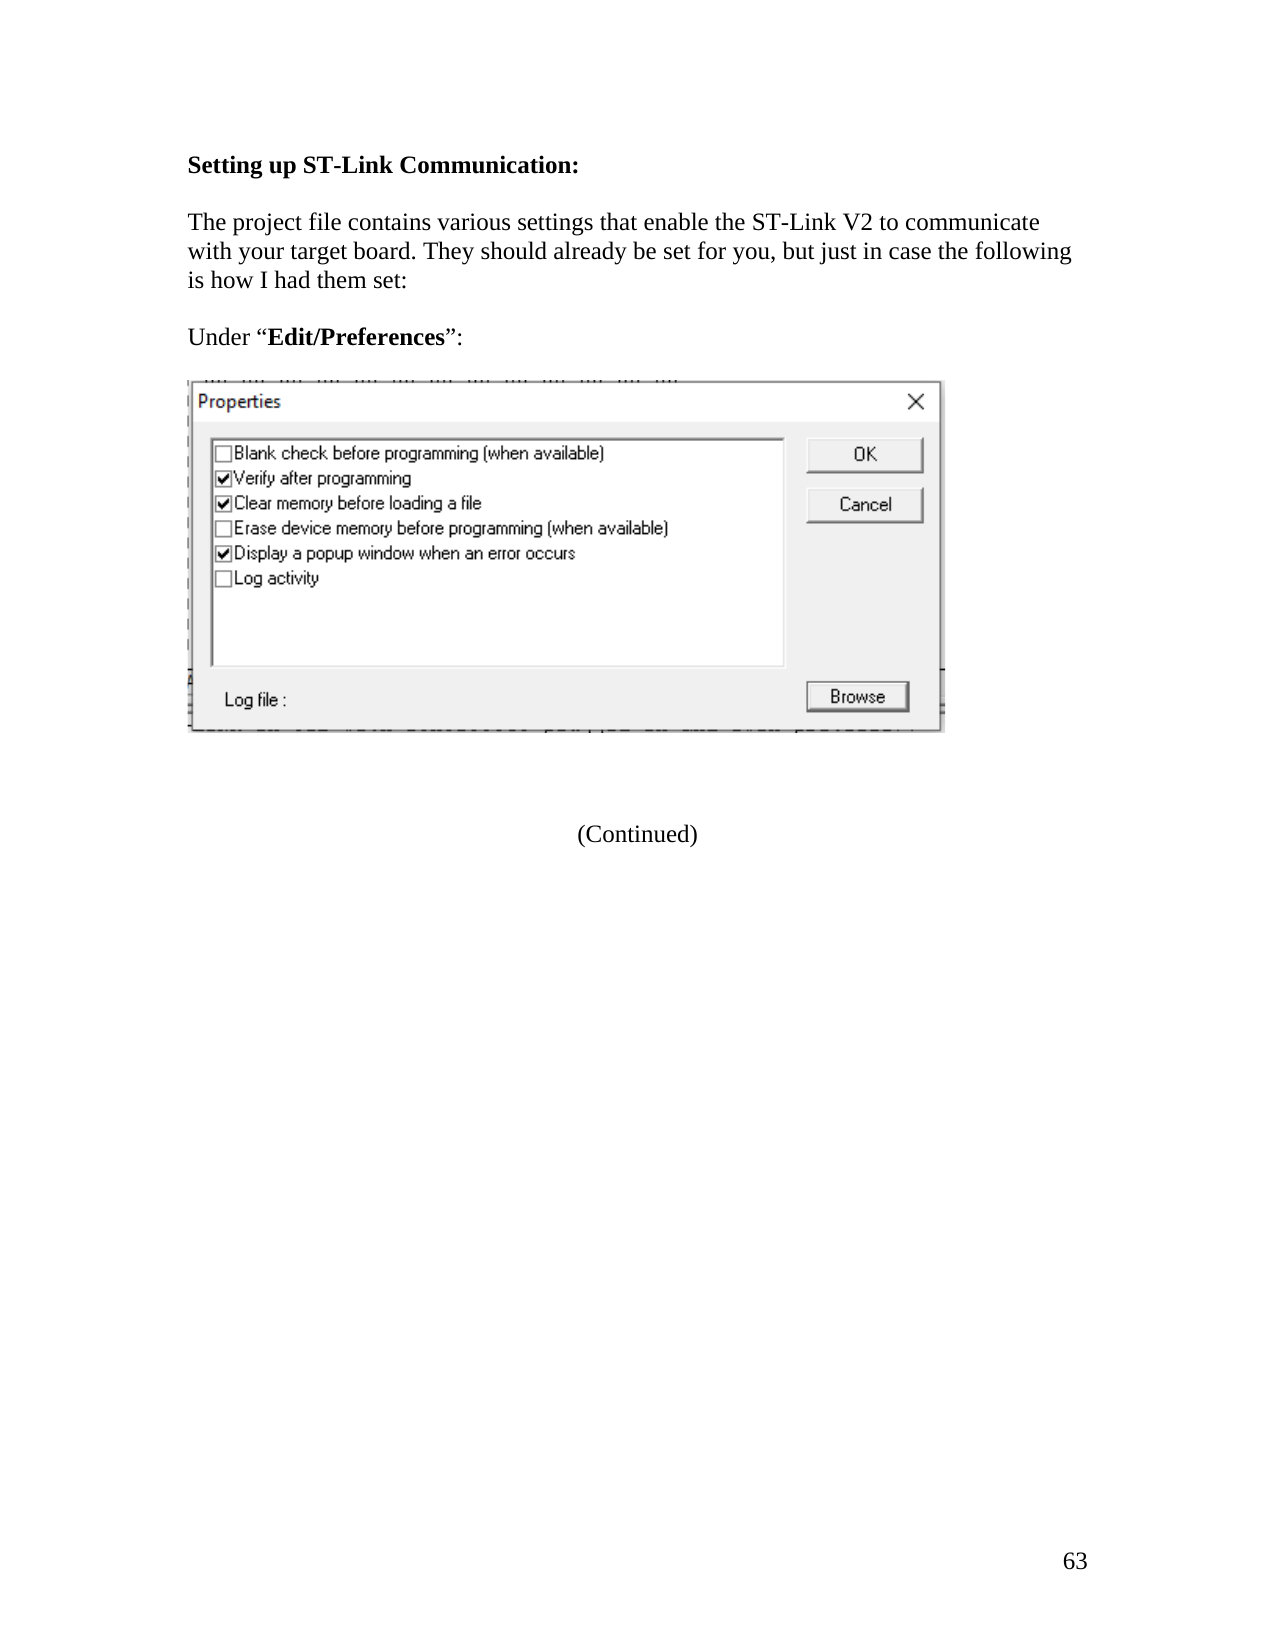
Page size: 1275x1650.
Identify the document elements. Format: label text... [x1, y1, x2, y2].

text Setting up ST-Link Communication: [187, 150, 1087, 179]
text The project file contains various settings that enable the ST-Link V2 to communicate with your target board. They should already be set for you, but just in case the following is how I had them set: [187, 207, 1087, 294]
picture [187, 380, 946, 733]
text Under “Edit/Preferences”: [187, 322, 1087, 351]
text (Continued) [187, 819, 1087, 848]
